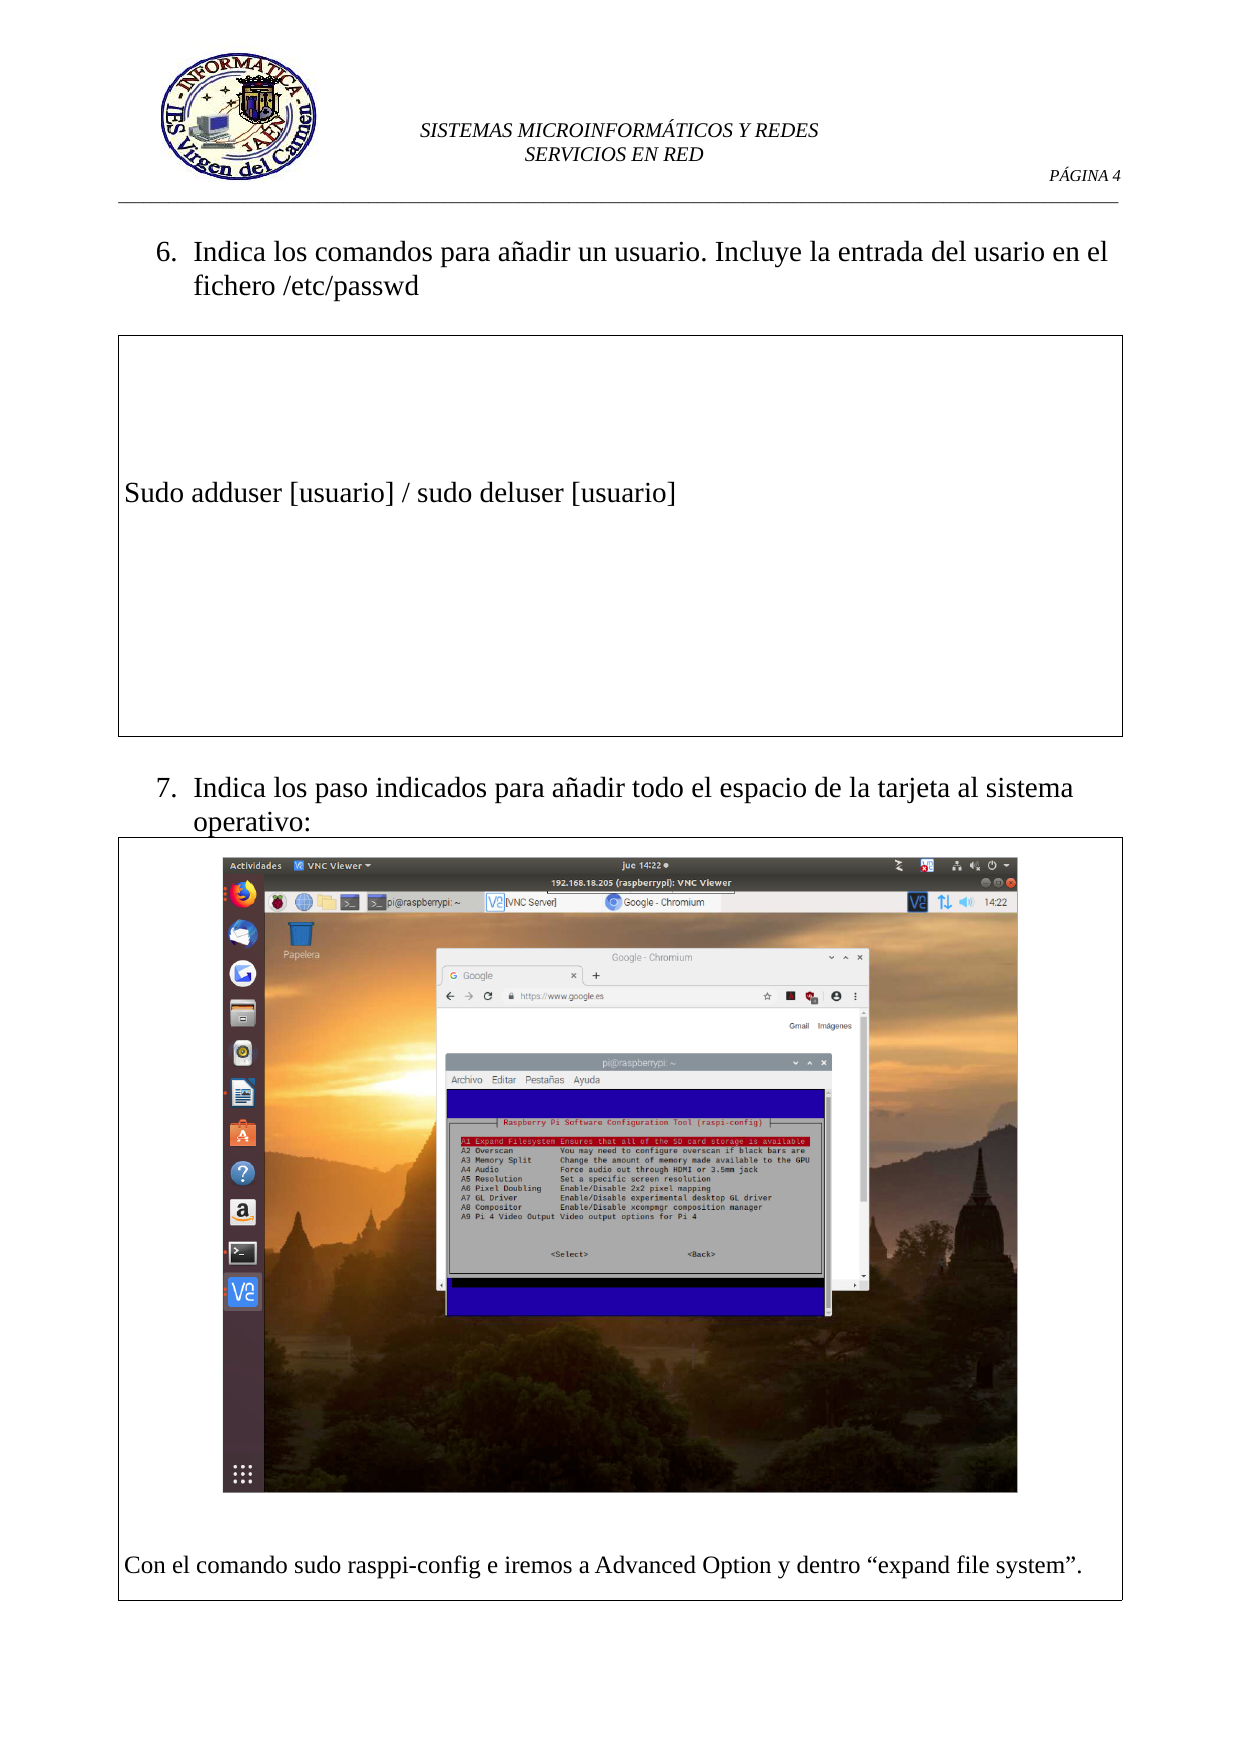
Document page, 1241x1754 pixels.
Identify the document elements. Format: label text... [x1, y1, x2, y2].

table_header [119, 838, 1122, 857]
picture [222, 857, 1018, 1493]
list Indica los paso indicados para añadir todo el espacio de la tarjeta al sistema operativo: [156, 770, 1122, 837]
list Indica los comandos para añadir un usuario. Incluye la entrada del usario en el fichero /etc/passwd [156, 234, 1122, 301]
table_header Con el comando sudo rasppi-config e iremos a Advanced Option y dentro “expand file system”. [119, 858, 1122, 1599]
picture [161, 43, 319, 182]
table_header Sudo adduser [usuario] / sudo deluser [usuario] [119, 336, 1122, 736]
